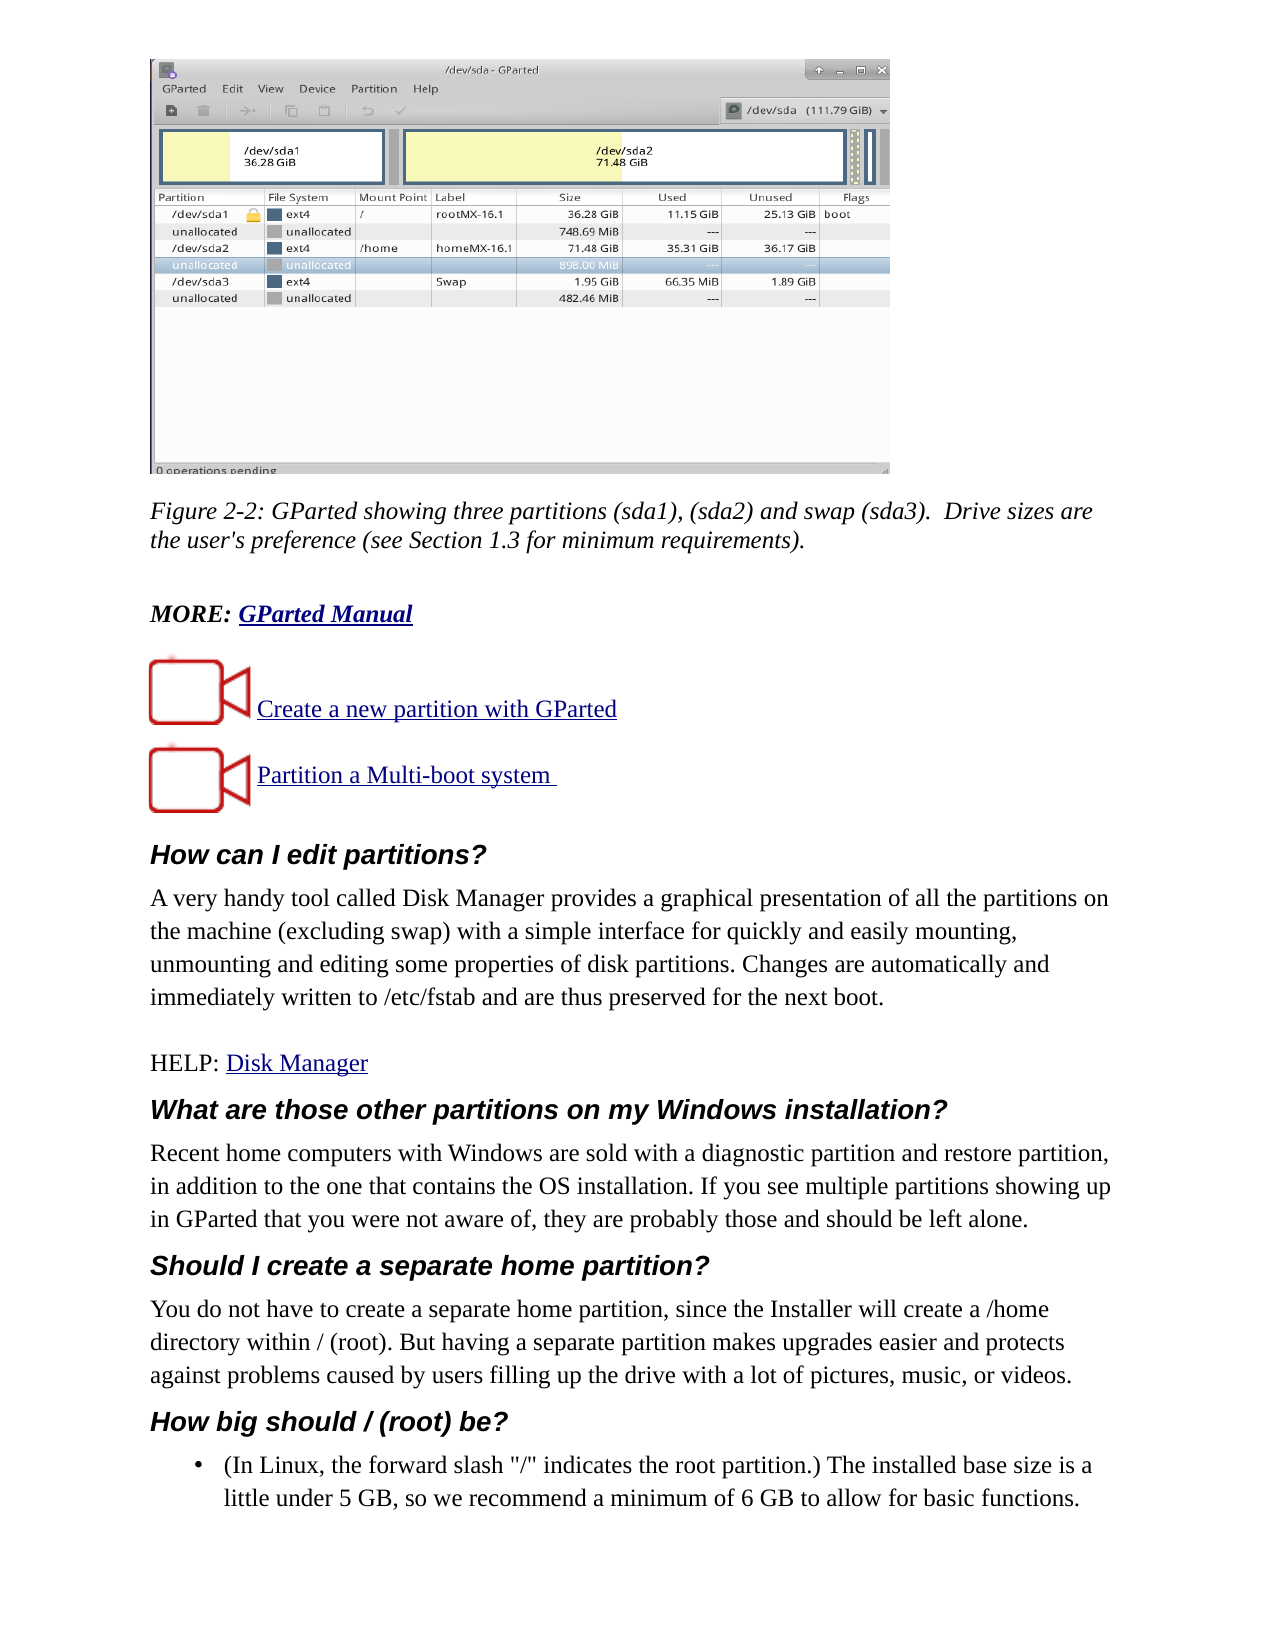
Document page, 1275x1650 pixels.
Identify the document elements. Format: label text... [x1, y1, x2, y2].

subtitle How big should / (root) be? [150, 1405, 1125, 1437]
text You do not have to create a separate home partition, since the Installer will create a /home directory within / (root). But having a separate partition makes upgrades easier and protects against problems caused by users filling up the drive with a lot of pictures, music, or videos. [150, 1294, 1125, 1389]
subtitle What are those other partitions on my Windows installation? [150, 1093, 1125, 1125]
text Create a new partition with GParted [251, 694, 1125, 723]
text Figure 2-2: GParted showing three partitions (sda1), (sda2) and swap (sda3). Drive sizes are the user's preference (see Section 1.3 for minimum requirements). [150, 496, 1125, 554]
subtitle How can I edit partitions? [150, 838, 1125, 870]
text Recent home computers with Windows are sold with a diagnostic partition and restore partition, in addition to the one that contains the OS installation. If you see multiple partitions showing up in GParted that you were not aware of, they are probably those and should be left alone. [150, 1138, 1125, 1233]
text HELP: Disk Manager [150, 1048, 1125, 1077]
text A very handy tool called Disk Manager provides a graphical presentation of all the partitions on the machine (excluding swap) with a simple interface for quickly and easily mounting, unmounting and editing some properties of disk partitions. Changes are automatically and immediately written to /etc/fstab and are thus preserved for the next boot. [150, 883, 1125, 1011]
picture [150, 59, 890, 474]
picture [148, 729, 251, 813]
picture [148, 641, 251, 725]
subtitle Should I create a separate home partition? [150, 1249, 1125, 1281]
list (In Linux, the forward slash "/" indicates the root partition.) The installed base size is a little under 5 GB, so we recommend a minimum of 6 GB to allow for basic functions. [194, 1450, 1125, 1512]
text MORE: GParted Manual [150, 599, 1125, 628]
text Partition a Multi-boot system [251, 760, 1125, 789]
